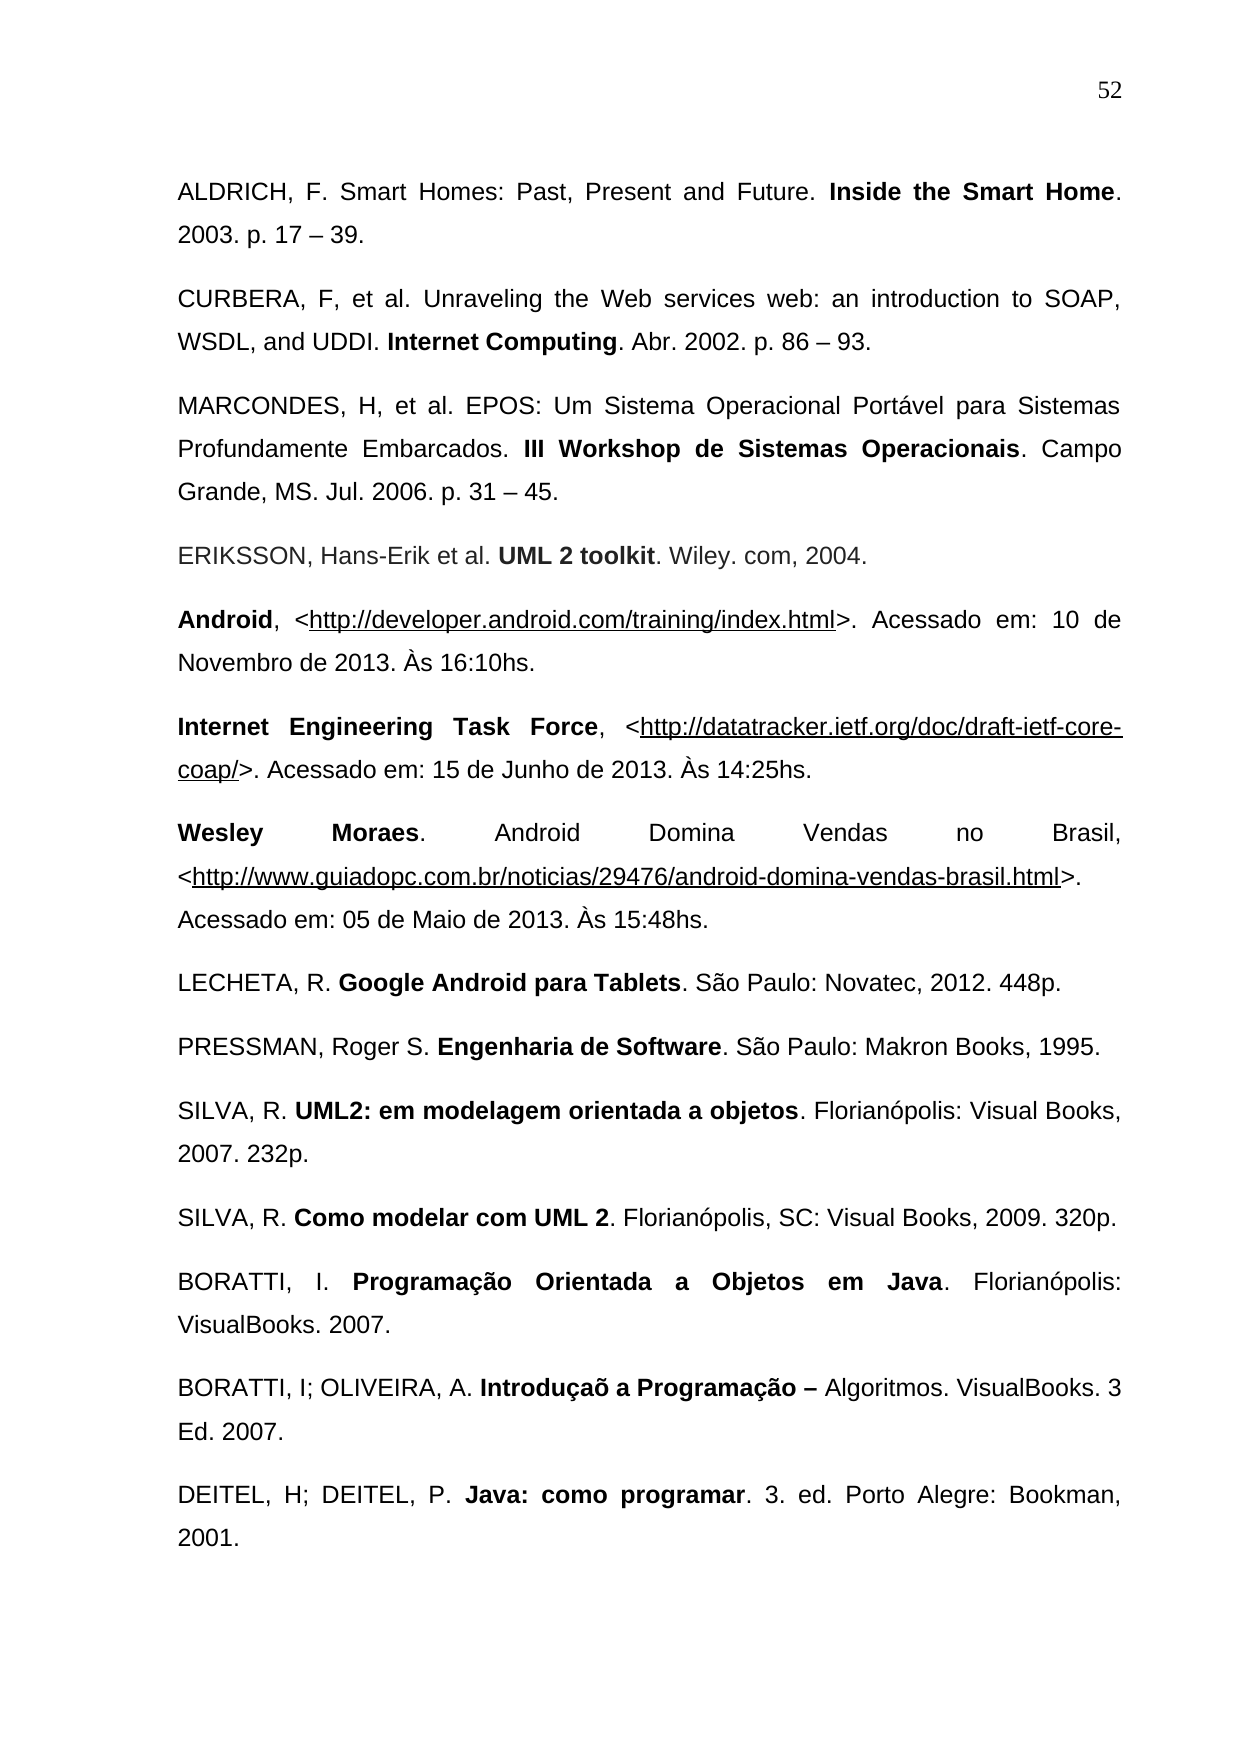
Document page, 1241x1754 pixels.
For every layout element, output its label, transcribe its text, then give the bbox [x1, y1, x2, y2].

text SILVA, R. Como modelar com UML 2. Florianópolis, SC: Visual Books, 2009. 320p. [177, 1203, 1122, 1232]
text ERIKSSON, Hans-Erik et al. UML 2 toolkit. Wiley. com, 2004. [177, 541, 1122, 570]
text BORATTI, I; OLIVEIRA, A. Introduçaõ a Programação – Algoritmos. VisualBooks. 3 Ed. 2007. [177, 1373, 1122, 1445]
text BORATTI, I. Programação Orientada a Objetos em Java. Florianópolis: VisualBooks. 2007. [177, 1267, 1122, 1338]
text LECHETA, R. Google Android para Tablets. São Paulo: Novatec, 2012. 448p. [177, 968, 1122, 997]
text Android, <http://developer.android.com/training/index.html>. Acessado em: 10 de Novembro de 2013. Às 16:10hs. [177, 605, 1122, 677]
text Wesley Moraes. Android Domina Vendas no Brasil, <http://www.guiadopc.com.br/noticias/29476/android-domina-vendas-brasil.html>. Acessado em: 05 de Maio de 2013. Às 15:48hs. [177, 818, 1122, 933]
text MARCONDES, H, et al. EPOS: Um Sistema Operacional Portável para Sistemas Profundamente Embarcados. III Workshop de Sistemas Operacionais. Campo Grande, MS. Jul. 2006. p. 31 – 45. [177, 391, 1122, 506]
text Internet Engineering Task Force, <http://datatracker.ietf.org/doc/draft-ietf-core-coap/>. Acessado em: 15 de Junho de 2013. Às 14:25hs. [177, 712, 1122, 783]
text DEITEL, H; DEITEL, P. Java: como programar. 3. ed. Porto Alegre: Bookman, 2001. [177, 1480, 1122, 1552]
text CURBERA, F, et al. Unraveling the Web services web: an introduction to SOAP, WSDL, and UDDI. Internet Computing. Abr. 2002. p. 86 – 93. [177, 284, 1122, 356]
text SILVA, R. UML2: em modelagem orientada a objetos. Florianópolis: Visual Books, 2007. 232p. [177, 1096, 1122, 1168]
text ALDRICH, F. Smart Homes: Past, Present and Future. Inside the Smart Home. 2003. p. 17 – 39. [177, 177, 1122, 249]
text PRESSMAN, Roger S. Engenharia de Software. São Paulo: Makron Books, 1995. [177, 1032, 1122, 1061]
